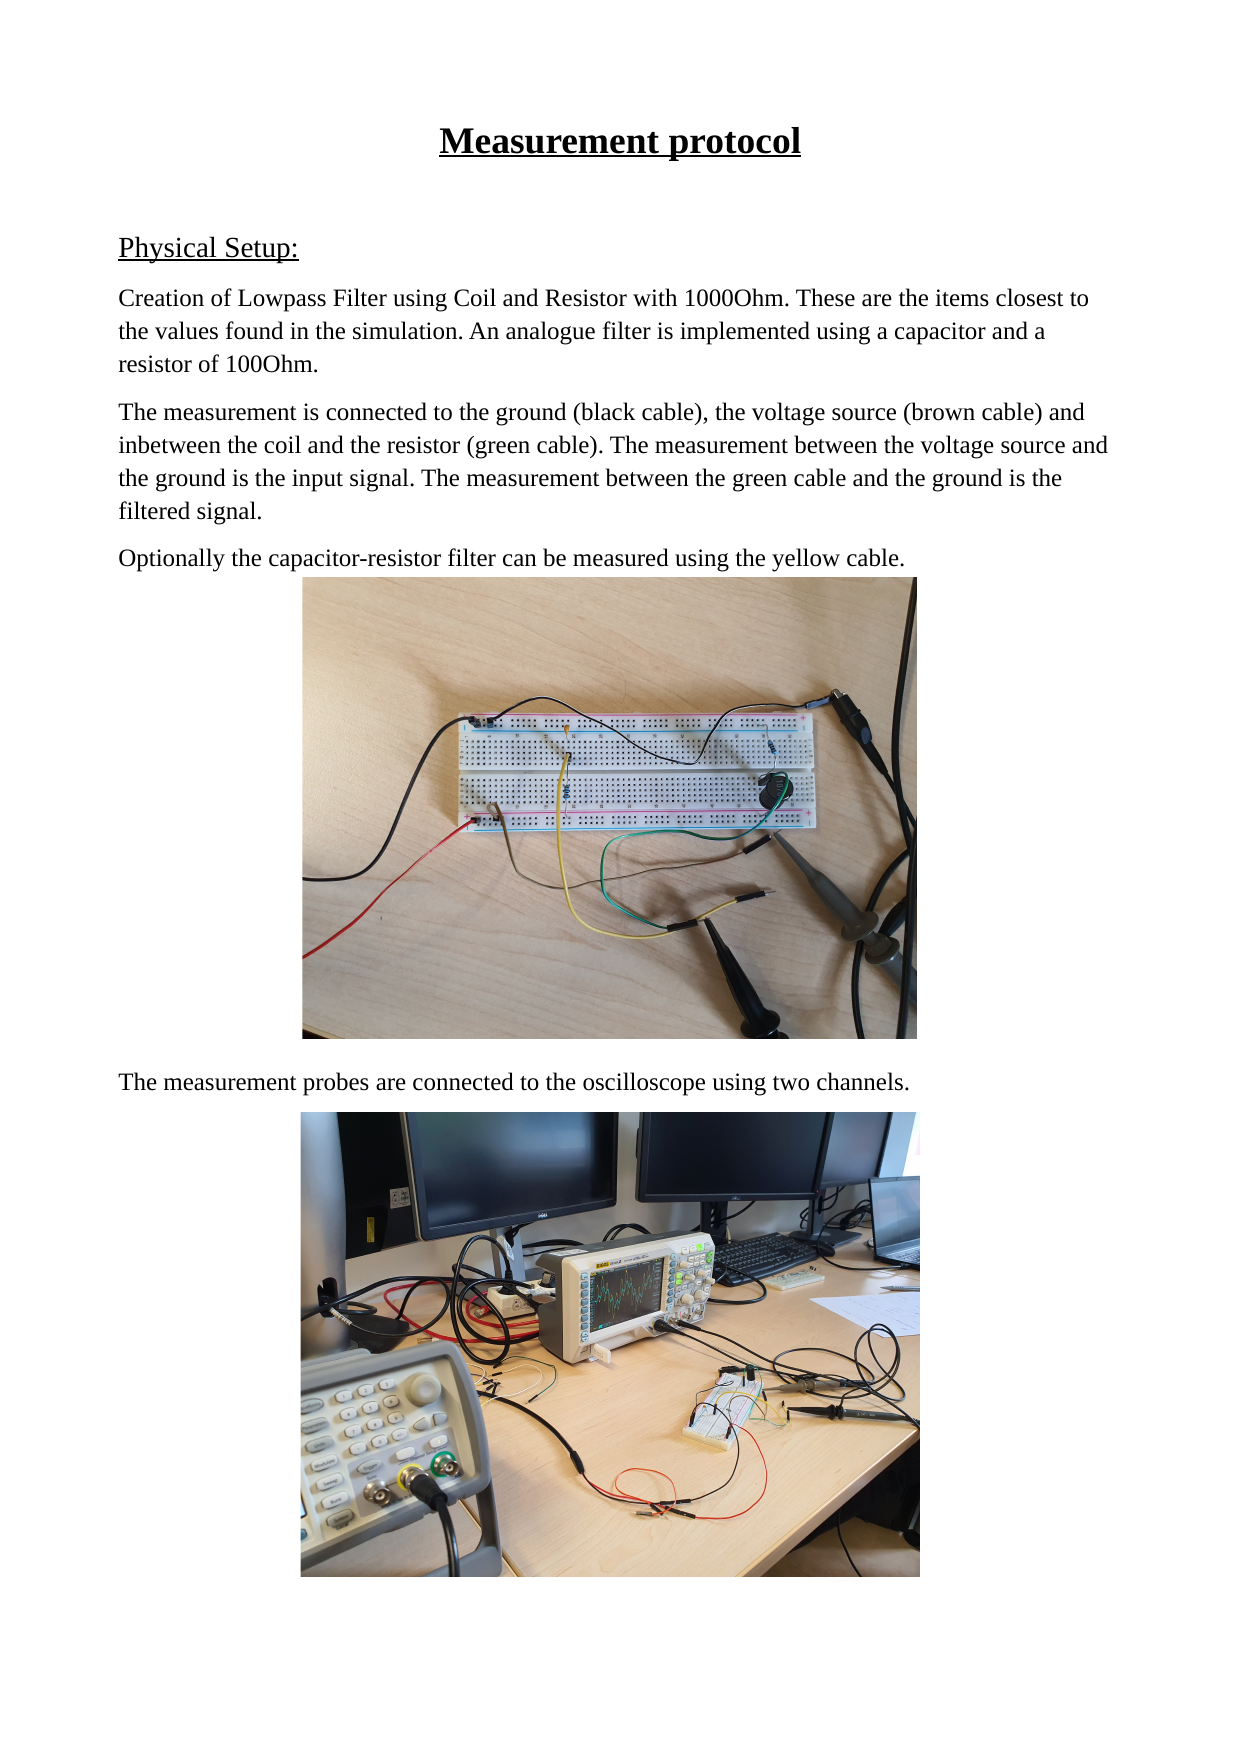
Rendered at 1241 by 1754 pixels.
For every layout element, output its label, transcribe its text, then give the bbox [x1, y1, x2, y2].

text The measurement probes are connected to the oscilloscope using two channels. [118, 1067, 1122, 1096]
text The measurement is connected to the ground (black cable), the voltage source (brown cable) and inbetween the coil and the resistor (green cable). The measurement between the voltage source and the ground is the input signal. The measurement between the green cable and the ground is the filtered signal. [118, 397, 1122, 524]
picture [302, 577, 917, 1039]
text Creation of Lowpass Filter using Coil and Resistor with 1000Ohm. These are the items closest to the values found in the simulation. An analogue filter is implemented using a capacitor and a resistor of 100Ohm. [118, 283, 1122, 378]
picture [300, 1112, 920, 1577]
text Measurement protocol [118, 118, 1122, 161]
text Physical Setup: [118, 230, 1122, 263]
text Optionally the capacitor-resistor filter can be measured using the yellow cable. [118, 543, 1122, 572]
